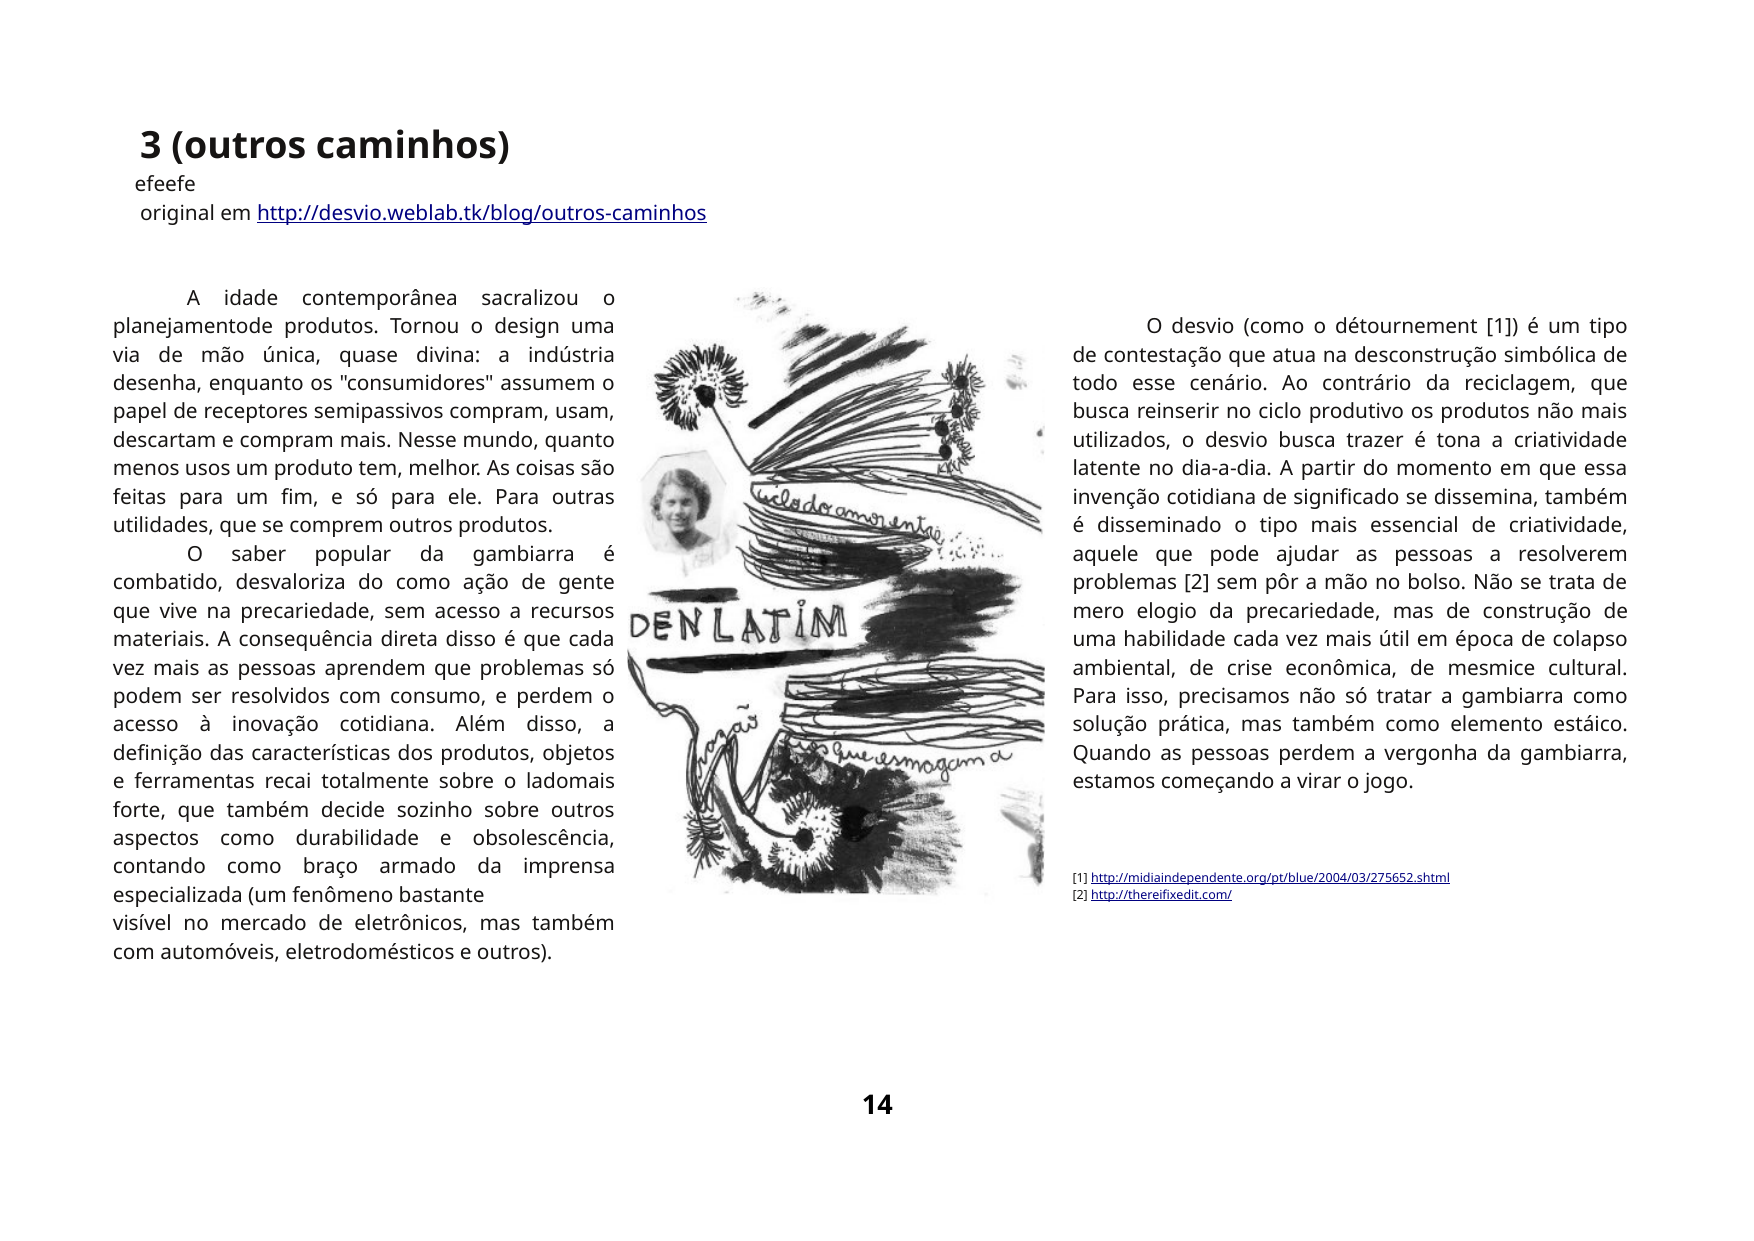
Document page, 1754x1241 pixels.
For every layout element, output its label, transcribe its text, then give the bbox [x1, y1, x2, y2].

text O saber popular da gambiarra é combatido, desvaloriza do como ação de gente que vive na precariedade, sem acesso a recursos materiais. A consequência direta disso é que cada vez mais as pessoas aprendem que problemas só podem ser resolvidos com consumo, e perdem o acesso à inovação cotidiana. Além disso, a definição das características dos produtos, objetos e ferramentas recai totalmente sobre o ladomais forte, que também decide sozinho sobre outros aspectos como durabilidade e obsolescência, contando como braço armado da imprensa especializada (um fenômeno bastante [113, 539, 615, 908]
text 3 (outros caminhos) [140, 118, 1609, 169]
text visível no mercado de eletrônicos, mas também com automóveis, eletrodomésticos e outros). [113, 908, 615, 965]
text [2] http://thereifixedit.com/ [1072, 886, 1628, 903]
picture [627, 287, 1045, 905]
text original em http://desvio.weblab.tk/blog/outros-caminhos [140, 198, 1609, 226]
text efeefe [118, 169, 1609, 198]
text [1] http://midiaindependente.org/pt/blue/2004/03/275652.shtml [1072, 869, 1628, 886]
text O desvio (como o détournement [1]) é um tipo de contestação que atua na desconstrução simbólica de todo esse cenário. Ao contrário da reciclagem, que busca reinserir no ciclo produtivo os produtos não mais utilizados, o desvio busca trazer é tona a criatividade latente no dia-a-dia. A partir do momento em que essa invenção cotidiana de significado se dissemina, também é disseminado o tipo mais essencial de criatividade, aquele que pode ajudar as pessoas a resolverem problemas [2] sem pôr a mão no bolso. Não se trata de mero elogio da precariedade, mas de construção de uma habilidade cada vez mais útil em época de colapso ambiental, de crise econômica, de mesmice cultural. Para isso, precisamos não só tratar a gambiarra como solução prática, mas também como elemento estáico. Quando as pessoas perdem a vergonha da gambiarra, estamos começando a virar o jogo. [1072, 311, 1628, 795]
text A idade contemporânea sacralizou o planejamentode produtos. Tornou o design uma via de mão única, quase divina: a indústria desenha, enquanto os "consumidores" assumem o papel de receptores semipassivos compram, usam, descartam e compram mais. Nesse mundo, quanto menos usos um produto tem, melhor. As coisas são feitas para um fim, e só para ele. Para outras utilidades, que se comprem outros produtos. [113, 283, 615, 539]
